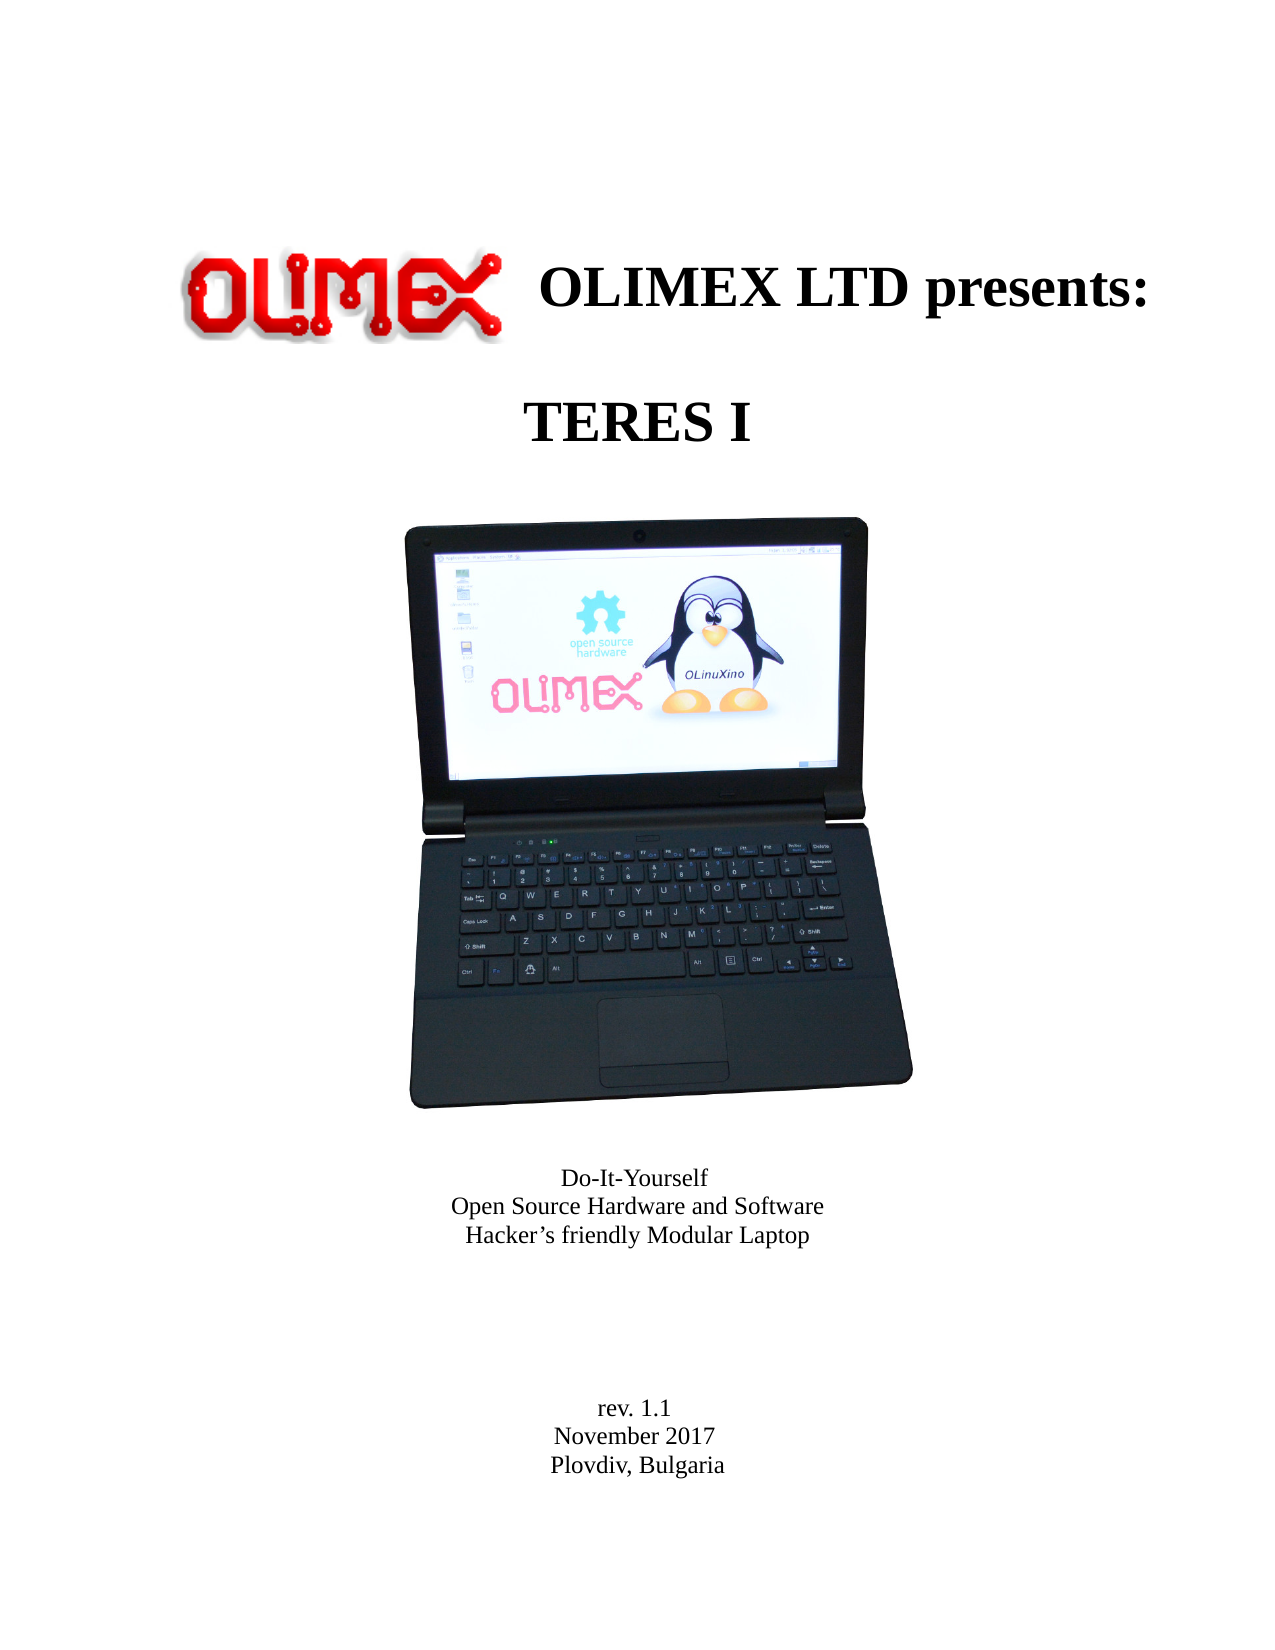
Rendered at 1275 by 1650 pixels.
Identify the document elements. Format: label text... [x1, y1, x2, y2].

text November 2017 [118, 1421, 1157, 1450]
text TERES I [118, 386, 1157, 453]
text OLIMEX LTD presents: [533, 252, 1157, 319]
text Do-It-Yourself [118, 1163, 1157, 1191]
text Open Source Hardware and Software [118, 1191, 1157, 1220]
picture [321, 475, 996, 1150]
text [118, 252, 157, 319]
text rev. 1.1 [118, 1393, 1157, 1421]
text Hacker’s friendly Modular Laptop [118, 1220, 1157, 1249]
text Plovdiv, Bulgaria [118, 1450, 1157, 1479]
picture [157, 246, 533, 344]
